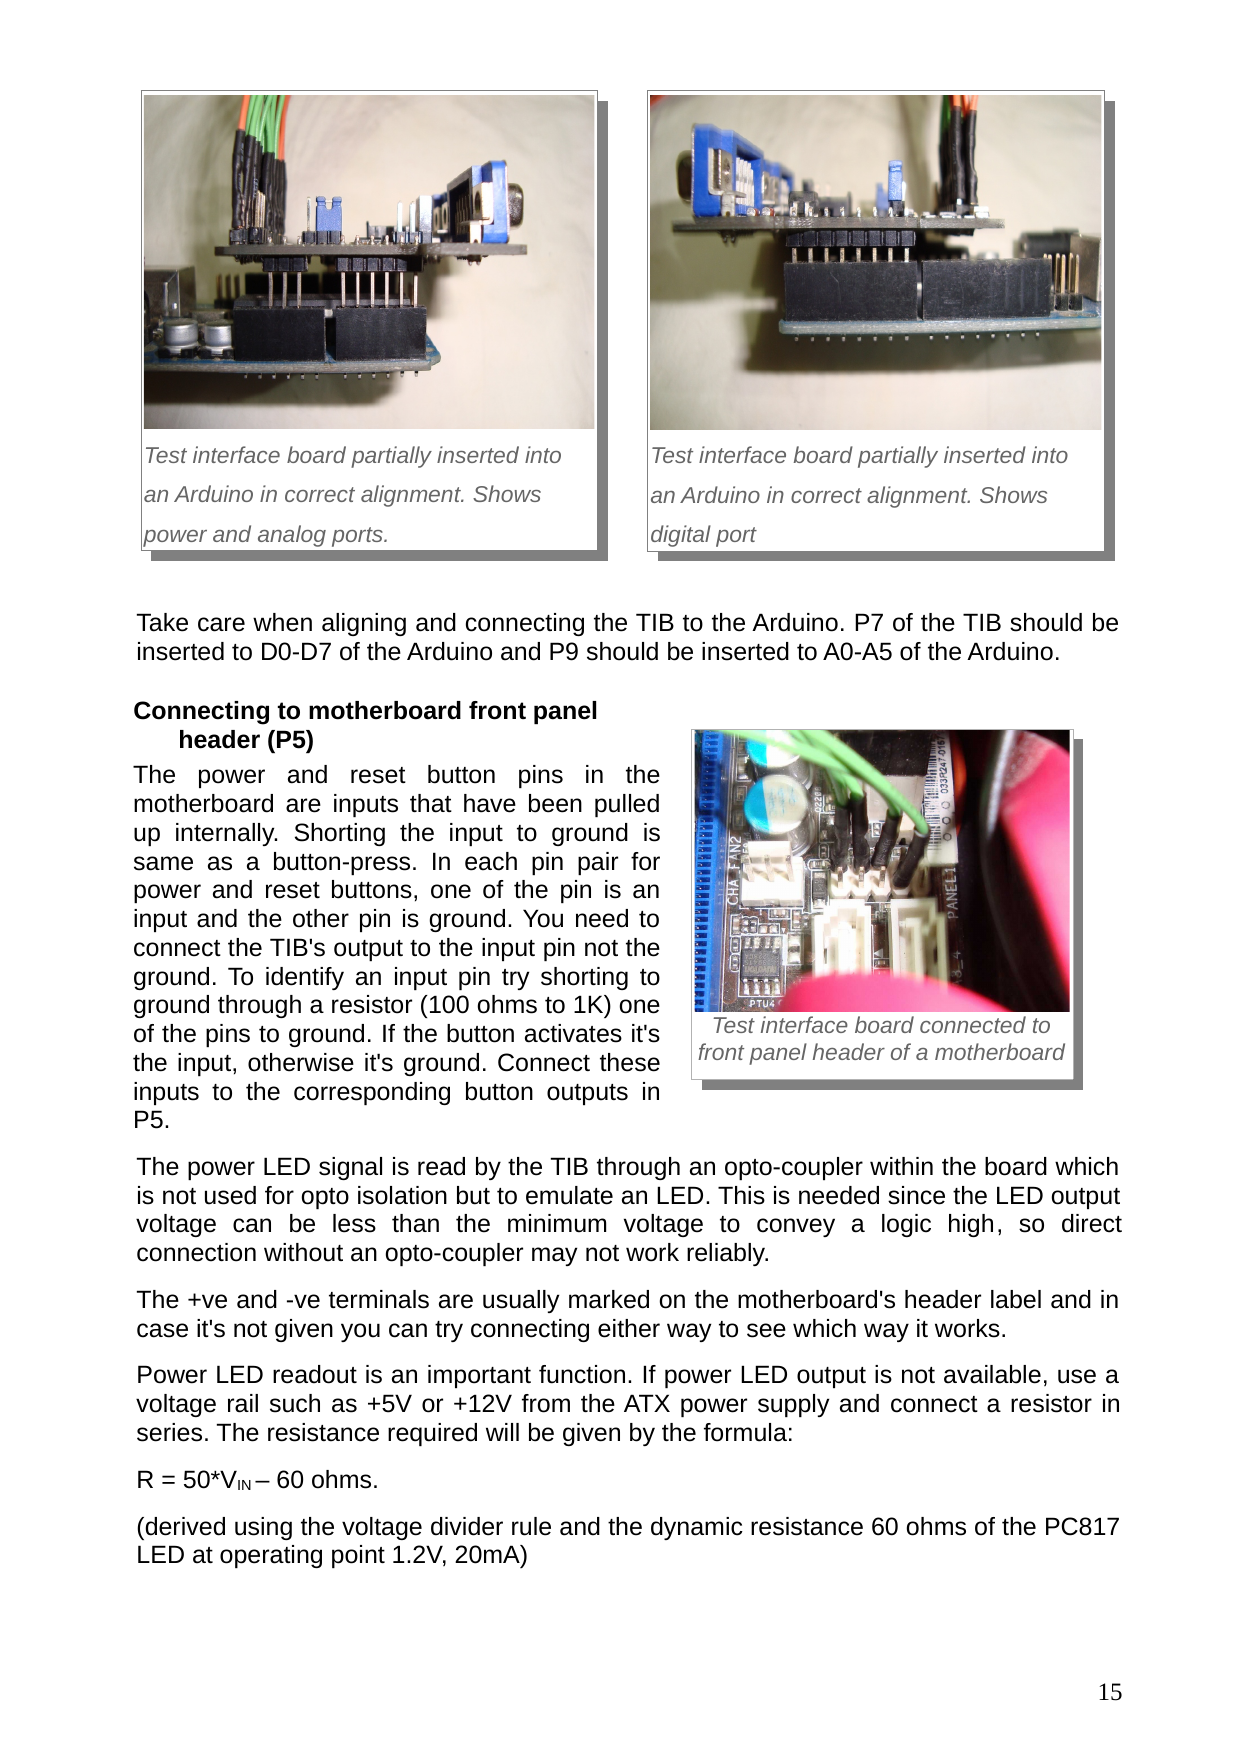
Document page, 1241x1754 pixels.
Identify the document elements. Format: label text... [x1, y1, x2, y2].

text Test interface board partially inserted into an Arduino in correct alignment. Shows power and analog ports. [144, 429, 594, 547]
picture [694, 730, 1070, 1012]
text Test interface board connected to front panel header of a motherboard [694, 1012, 1070, 1065]
text Take care when aligning and connecting the TIB to the Arduino. P7 of the TIB should be inserted to D0-D7 of the Arduino and P9 should be inserted to A0-A5 of the Arduino. [136, 608, 1122, 665]
text (derived using the voltage divider rule and the dynamic resistance 60 ohms of the PC817 LED at operating point 1.2V, 20mA) [136, 1512, 1122, 1569]
text Test interface board partially inserted into an Arduino in correct alignment. Shows digital port [650, 430, 1101, 548]
picture [143, 95, 595, 429]
text The power and reset button pins in the motherboard are inputs that have been pulled up internally. Shorting the input to ground is same as a button-press. In each pin pair for power and reset buttons, one of the pin is an input and the other pin is ground. You need to connect the TIB's output to the input pin not the ground. To identify an input pin try shorting to ground through a resistor (100 ohms to 1K) one of the pins to ground. If the button activates it's the input, otherwise it's ground. Connect these inputs to the corresponding button outputs in P5. [133, 760, 1122, 1134]
text The power LED signal is read by the TIB through an opto-coupler within the board which is not used for opto isolation but to emulate an LED. This is needed since the LED output voltage can be less than the minimum voltage to convey a logic high, so direct connection without an opto-coupler may not work reliably. [136, 1152, 1122, 1267]
text The power and reset button pins in the motherboard are inputs that have been pulled up internally. Shorting the input to ground is same as a button-press. In each pin pair for power and reset buttons, one of the pin is an input and the other pin is ground. You need to connect the TIB's output to the input pin not the ground. To identify an input pin try shorting to ground through a resistor (100 ohms to 1K) one of the pins to ground. If the button activates it's the input, otherwise it's ground. Connect these inputs to the corresponding button outputs in P5. [692, 730, 1073, 1079]
text R = 50*VIN – 60 ohms. [136, 1465, 1122, 1493]
text The +ve and -ve terminals are usually marked on the motherboard's header label and in case it's not given you can try connecting either way to see which way it works. [136, 1285, 1122, 1342]
picture [650, 95, 1102, 430]
text Power LED readout is an important function. If power LED output is not available, use a voltage rail such as +5V or +12V from the ATX power supply and connect a resistor in series. The resistance required will be given by the formula: [136, 1361, 1122, 1447]
subtitle Connecting to motherboard front panel header (P5) [133, 696, 1122, 754]
